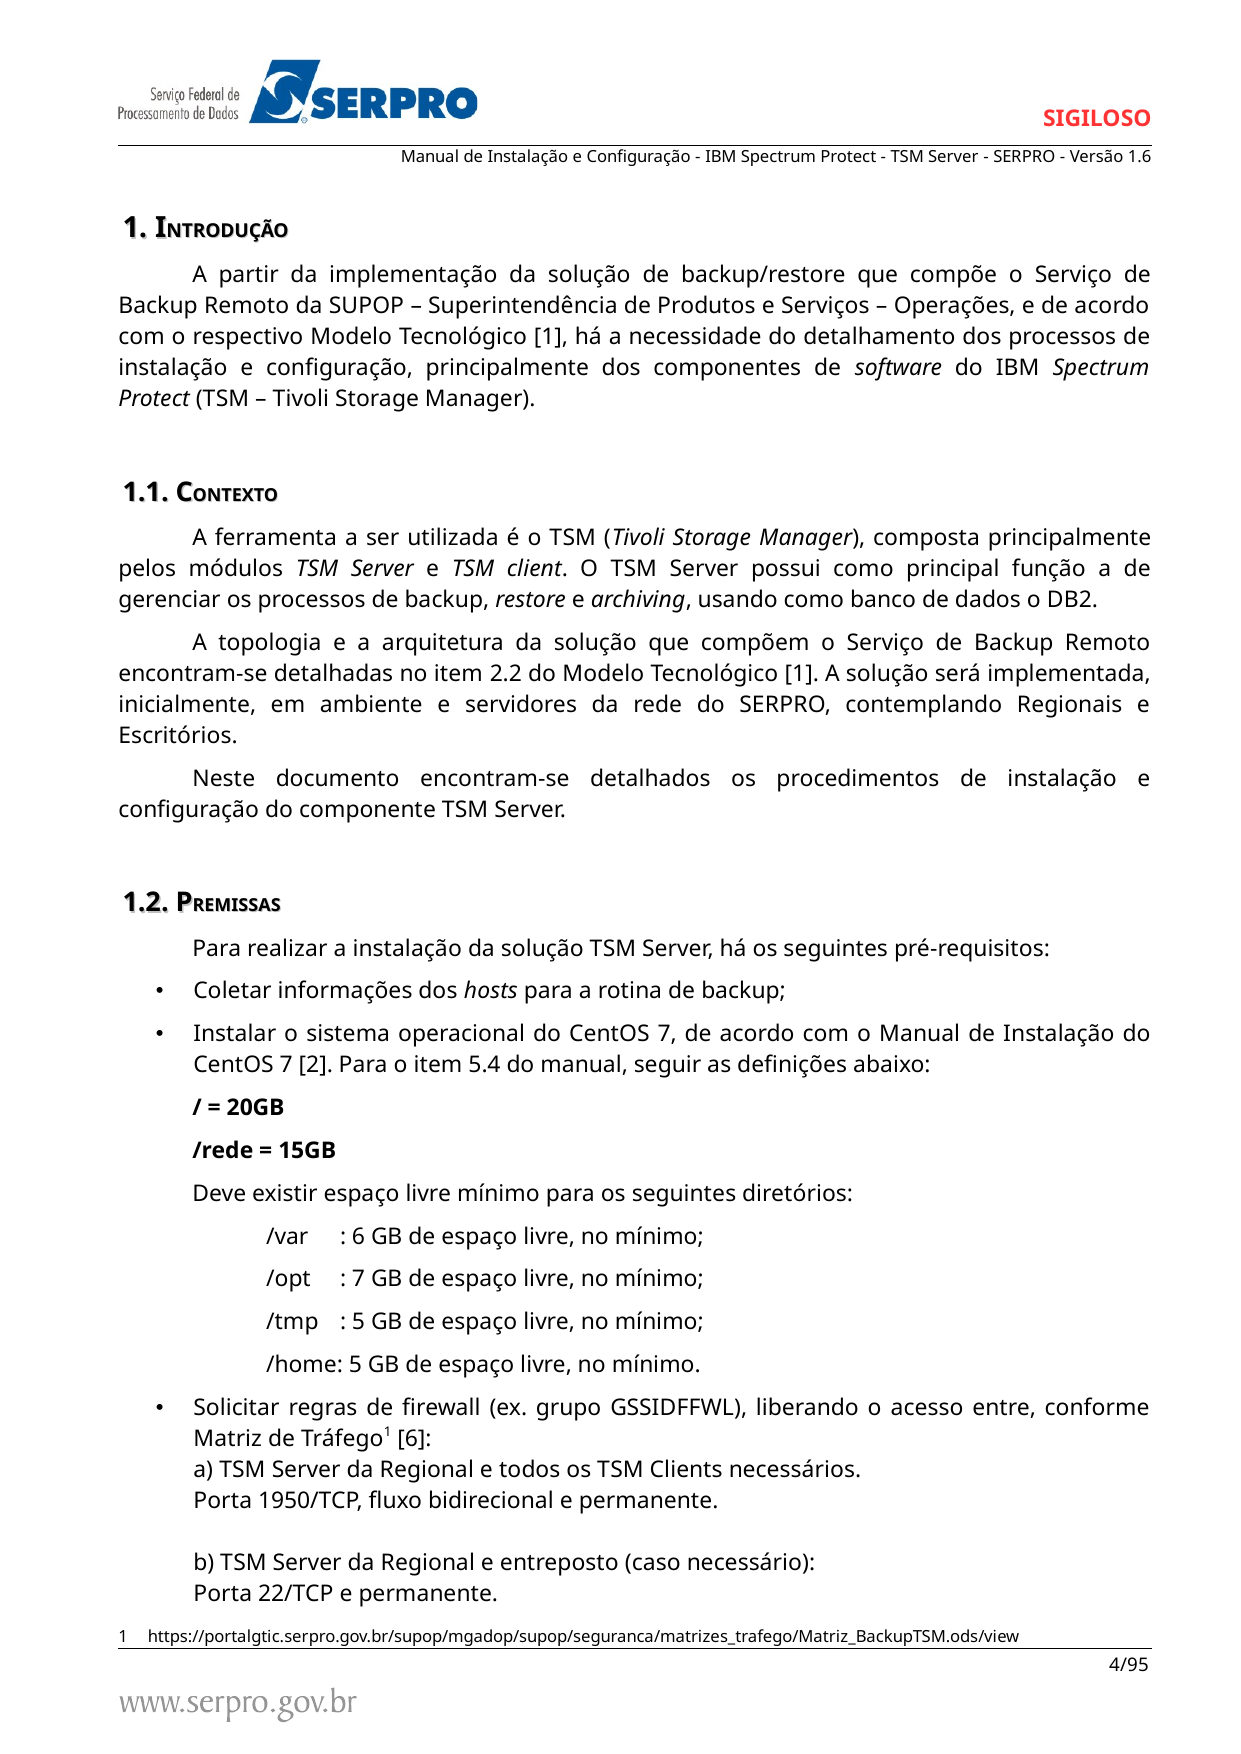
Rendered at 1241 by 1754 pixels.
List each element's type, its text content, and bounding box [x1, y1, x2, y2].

subtitle Contexto [118, 472, 1152, 509]
subtitle Introdução [118, 207, 1152, 246]
list Deve existir espaço livre mínimo para os seguintes diretórios: [154, 1177, 1152, 1208]
list Instalar o sistema operacional do CentOS 7, de acordo com o Manual de Instalação do CentOS 7 [2]. Para o item 5.4 do manual, seguir as definições abaixo: [156, 1017, 1152, 1079]
text A topologia e a arquitetura da solução que compõem o Serviço de Backup Remoto encontram-se detalhadas no item 2.2 do Modelo Tecnológico [1]. A solução será implementada, inicialmente, em ambiente e servidores da rede do SERPRO, contemplando Regionais e Escritórios. [118, 626, 1152, 750]
text /var : 6 GB de espaço livre, no mínimo; [118, 1219, 1152, 1251]
text /opt : 7 GB de espaço livre, no mínimo; [118, 1262, 1152, 1293]
text A ferramenta a ser utilizada é o TSM (Tivoli Storage Manager), composta principalmente pelos módulos TSM Server e TSM client. O TSM Server possui como principal função a de gerenciar os processos de backup, restore e archiving, usando como banco de dados o DB2. [118, 521, 1152, 614]
text Para realizar a instalação da solução TSM Server, há os seguintes pré-requisitos: [118, 932, 1152, 963]
text A partir da implementação da solução de backup/restore que compõe o Serviço de Backup Remoto da SUPOP – Superintendência de Produtos e Serviços – Operações, e de acordo com o respectivo Modelo Tecnológico [1], há a necessidade do detalhamento dos processos de instalação e configuração, principalmente dos componentes de software do IBM Spectrum Protect (TSM – Tivoli Storage Manager). [118, 258, 1152, 413]
list https://portalgtic.serpro.gov.br/supop/mgadop/supop/seguranca/matrizes_trafego/Matriz_BackupTSM.ods/view [118, 1625, 1152, 1648]
list / = 20GB [154, 1091, 1152, 1122]
subtitle Premissas [118, 883, 1152, 920]
text /home: 5 GB de espaço livre, no mínimo. [118, 1348, 1152, 1379]
list Coletar informações dos hosts para a rotina de backup; [156, 974, 1152, 1006]
list /rede = 15GB [154, 1134, 1152, 1165]
list Solicitar regras de firewall (ex. grupo GSSIDFFWL), liberando o acesso entre, conforme Matriz de Tráfego [6]: a) TSM Server da Regional e todos os TSM Clients necessários. Porta 1950/TCP, fluxo bidirecional e permanente. b) TSM Server da Regional e entreposto (caso necessário): Porta 22/TCP e permanente. [156, 1391, 1152, 1608]
text /tmp : 5 GB de espaço livre, no mínimo; [118, 1305, 1152, 1336]
picture [118, 59, 478, 124]
text Neste documento encontram-se detalhados os procedimentos de instalação e configuração do componente TSM Server. [118, 762, 1152, 824]
